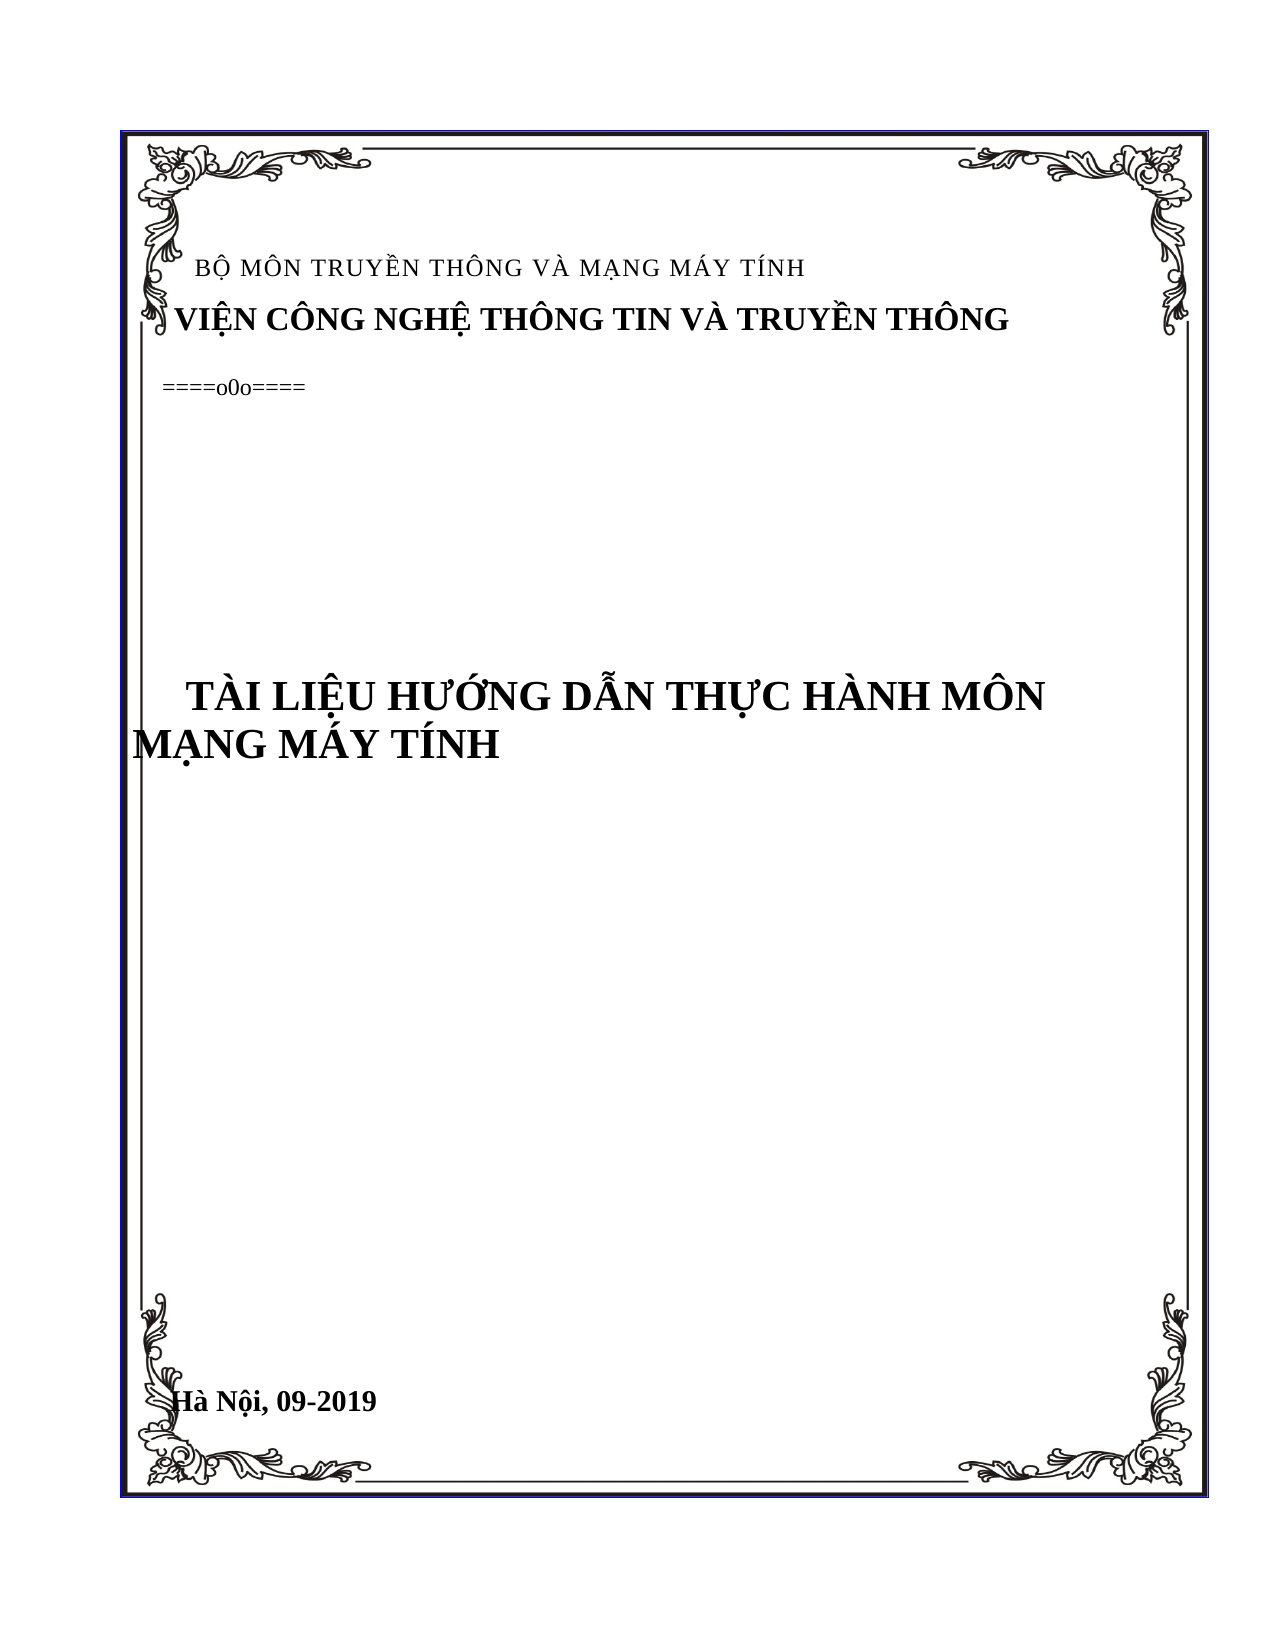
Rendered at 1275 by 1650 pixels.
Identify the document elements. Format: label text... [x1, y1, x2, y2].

picture [122, 131, 1208, 1497]
text VIỆN CÔNG NGHỆ THÔNG TIN VÀ TRUYỀN THÔNG [132, 300, 1110, 338]
text ====o0o==== [132, 373, 1110, 401]
text BỘ MÔN TRUYỀN THÔNG VÀ MẠNG MÁY TÍNH [132, 253, 1125, 281]
text TÀI LIỆU HƯỚNG DẪN THỰC HÀNH MÔN MẠNG MÁY TÍNH [132, 673, 1098, 768]
text Hà Nội, 09-2019 [132, 1384, 1125, 1418]
